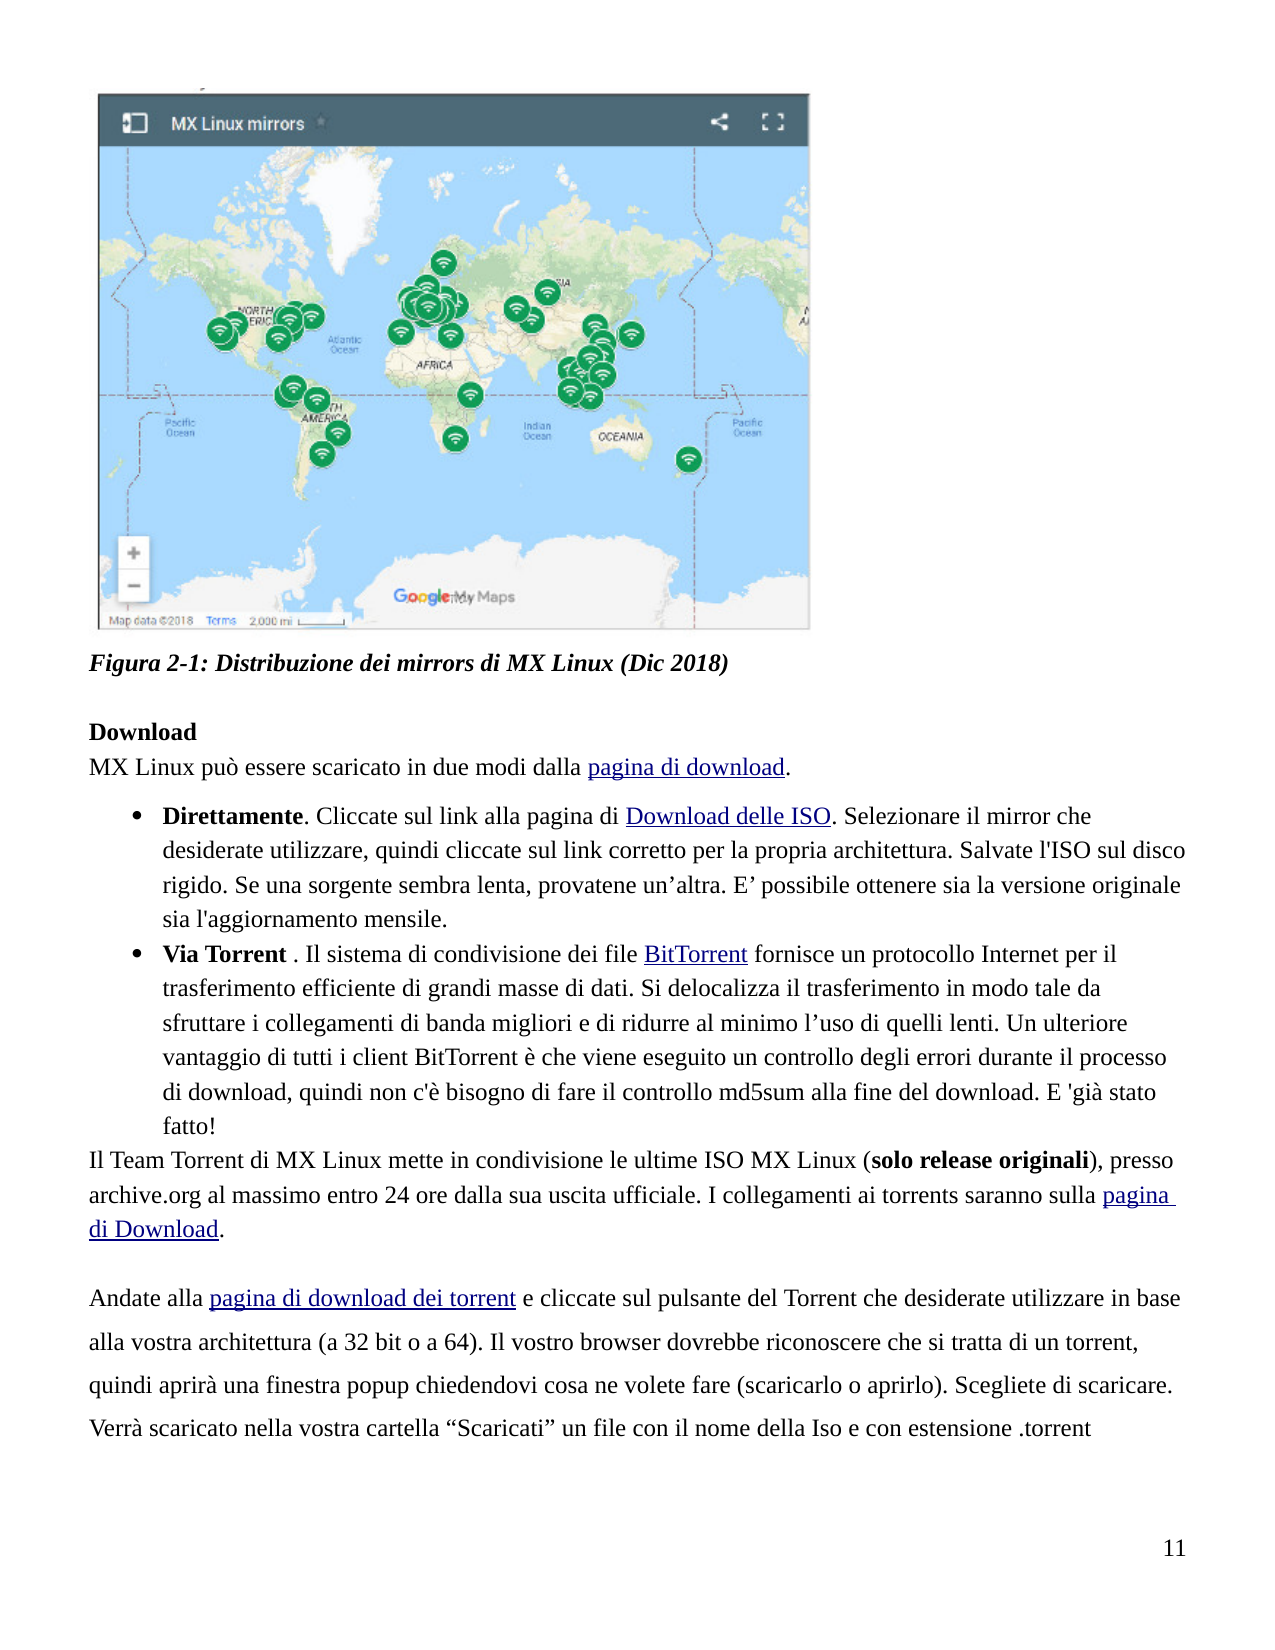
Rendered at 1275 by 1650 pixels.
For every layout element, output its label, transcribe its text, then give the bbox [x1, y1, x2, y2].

text Il Team Torrent di MX Linux mette in condivisione le ultime ISO MX Linux (solo release originali), presso archive.org al massimo entro 24 ore dalla sua uscita ufficiale. I collegamenti ai torrents saranno sulla pagina di Download. [88, 1146, 1186, 1243]
picture [88, 88, 818, 643]
text MX Linux può essere scaricato in due modi dalla pagina di download. [88, 752, 1186, 780]
list Via Torrent . Il sistema di condivisione dei file BitTorrent fornisce un protocollo Internet per il trasferimento efficiente di grandi masse di dati. Si delocalizza il trasferimento in modo tale da sfruttare i collegamenti di banda migliori e di ridurre al minimo l’uso di quelli lenti. Un ulteriore vantaggio di tutti i client BitTorrent è che viene eseguito un controllo degli errori durante il processo di download, quindi non c'è bisogno di fare il controllo md5sum alla fine del download. E 'già stato fatto! [133, 939, 1186, 1140]
list Direttamente. Cliccate sul link alla pagina di Download delle ISO. Selezionare il mirror che desiderate utilizzare, quindi cliccate sul link corretto per la propria architettura. Salvate l'ISO sul disco rigido. Se una sorgente sembra lenta, provatene un’altra. E’ possibile ottenere sia la versione originale sia l'aggiornamento mensile. [133, 801, 1186, 933]
text Figura 2-1: Distribuzione dei mirrors di MX Linux (Dic 2018) [88, 648, 1186, 677]
text Verrà scaricato nella vostra cartella “Scaricati” un file con il nome della Iso e con estensione .torrent [88, 1413, 1186, 1442]
text Andate alla pagina di download dei torrent e cliccate sul pulsante del Torrent che desiderate utilizzare in base alla vostra architettura (a 32 bit o a 64). Il vostro browser dovrebbe riconoscere che si tratta di un torrent, quindi aprirà una finestra popup chiedendovi cosa ne volete fare (scaricarlo o aprirlo). Scegliete di scaricare. [88, 1283, 1186, 1398]
text Download [88, 717, 1186, 746]
